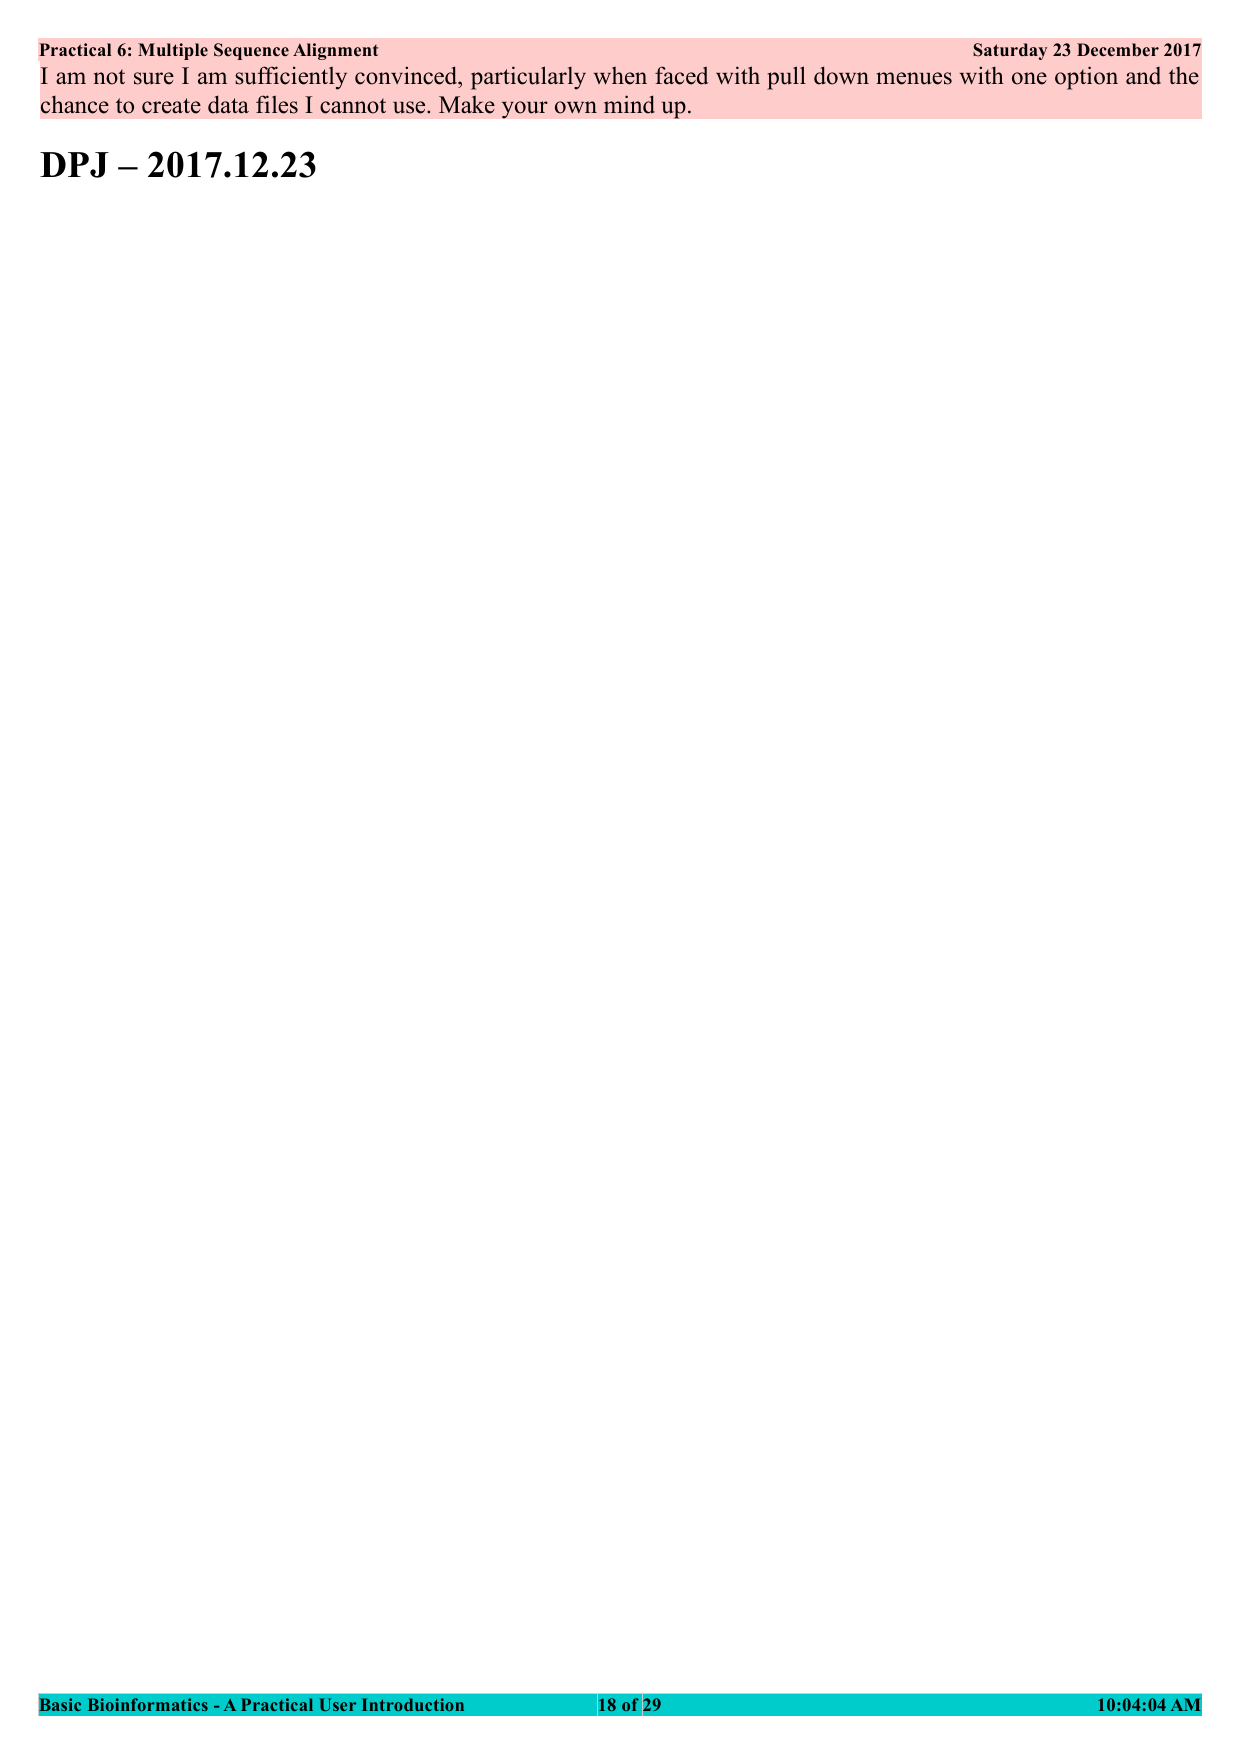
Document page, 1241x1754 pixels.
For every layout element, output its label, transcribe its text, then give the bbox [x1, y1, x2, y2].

text DPJ – 2017.12.23 [40, 142, 1202, 185]
text I am not sure I am sufficiently convinced, particularly when faced with pull down menues with one option and the chance to create data files I cannot use. Make your own mind up. [40, 61, 1202, 119]
